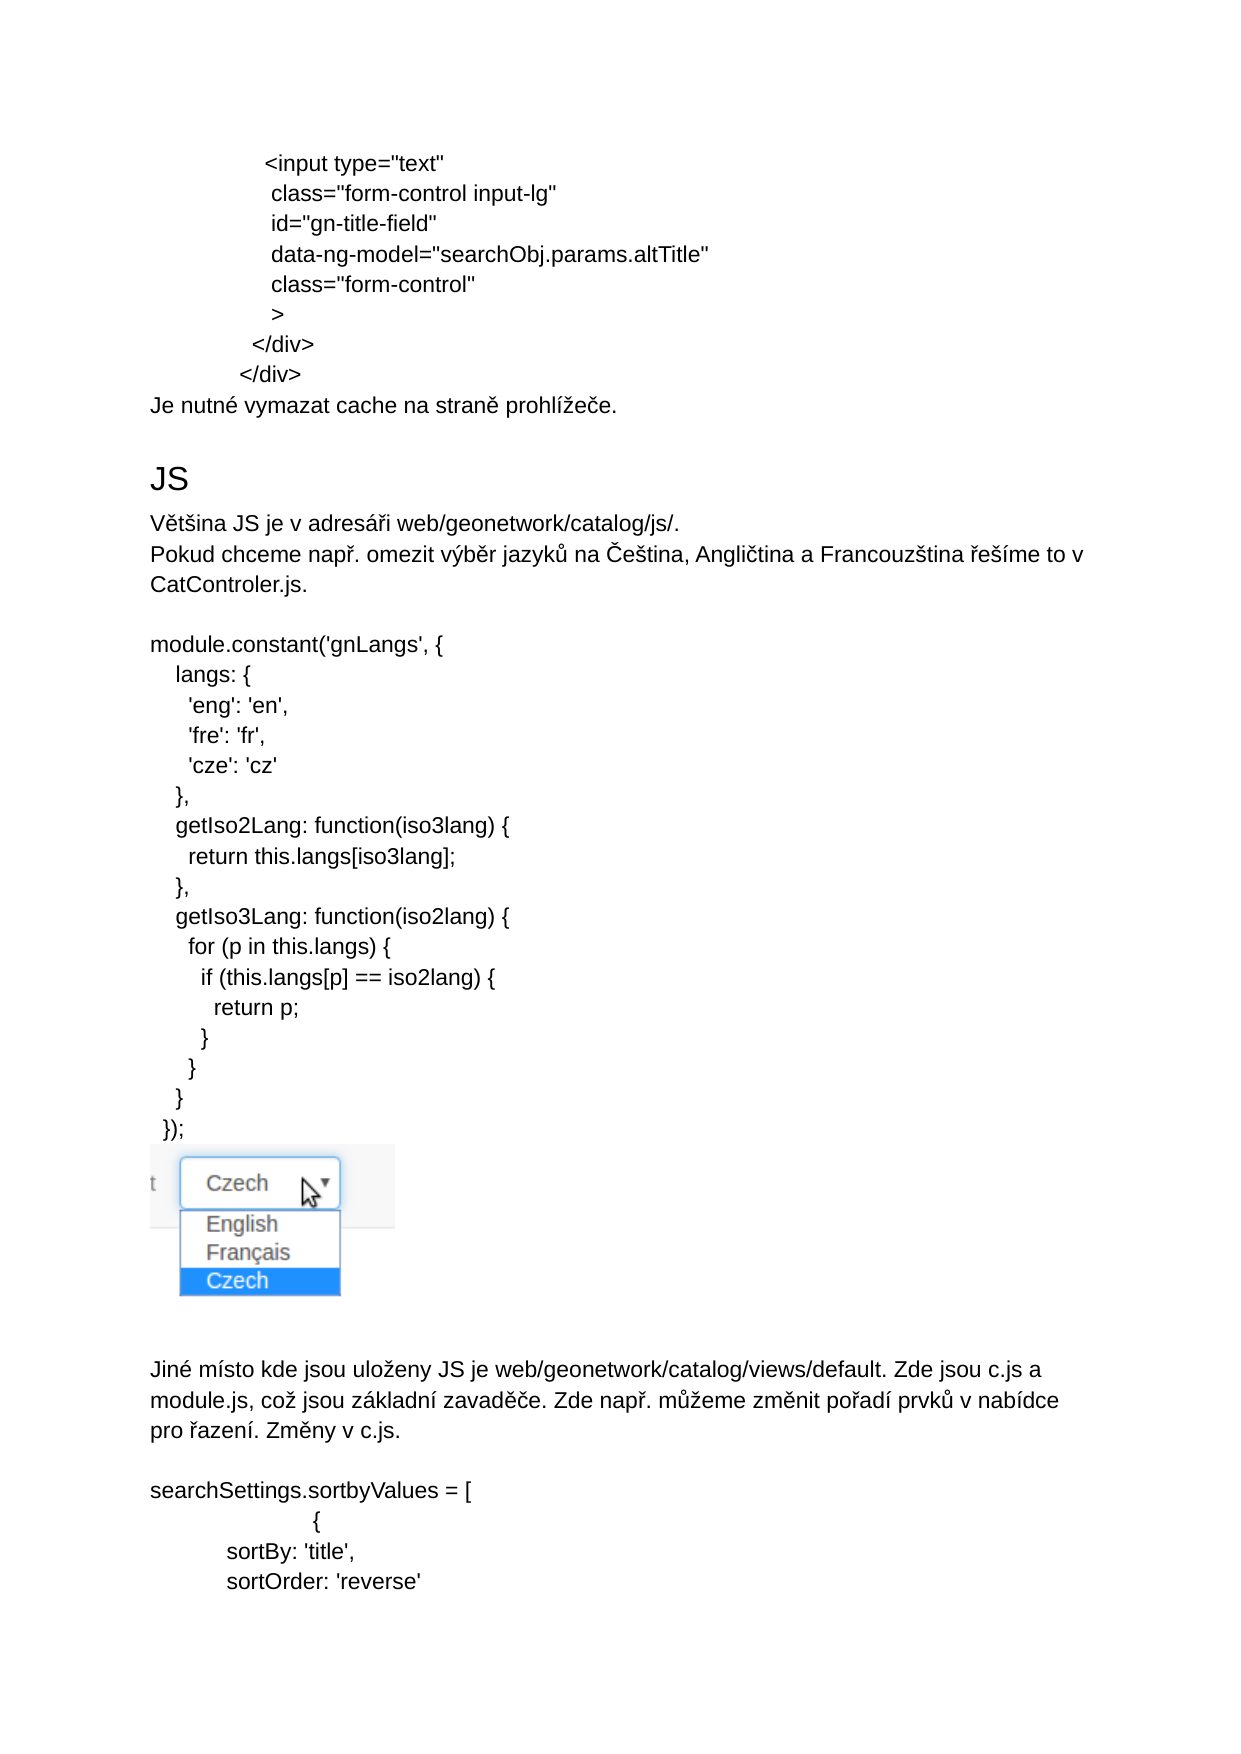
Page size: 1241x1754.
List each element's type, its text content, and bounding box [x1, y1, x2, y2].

text 'cze': 'cz' [150, 752, 1090, 778]
text Jiné místo kde jsou uloženy JS je web/geonetwork/catalog/views/default. Zde jsou c.js a module.js, což jsou základní zavaděče. Zde např. můžeme změnit pořadí prvků v nabídce pro řazení. Změny v c.js. [150, 1356, 1090, 1443]
text Je nutné vymazat cache na straně prohlížeče. [150, 392, 1090, 418]
text class="form-control input-lg" [150, 180, 1090, 207]
text module.constant('gnLangs', { [150, 631, 1090, 657]
text 'eng': 'en', [150, 692, 1090, 718]
text langs: { [150, 661, 1090, 688]
text } [150, 1024, 1090, 1050]
text getIso2Lang: function(iso3lang) { [150, 812, 1090, 839]
text <input type="text" [150, 150, 1090, 176]
text </div> [150, 361, 1090, 388]
text }, [150, 873, 1090, 899]
text }); [150, 1114, 1090, 1141]
text 'fre': 'fr', [150, 722, 1090, 748]
text searchSettings.sortbyValues = [ [150, 1477, 1090, 1503]
text Pokud chceme např. omezit výběr jazyků na Čeština, Angličtina a Francouzština řešíme to v CatControler.js. [150, 541, 1090, 597]
text for (p in this.langs) { [150, 933, 1090, 959]
text { [150, 1507, 1090, 1534]
text }, [150, 782, 1090, 808]
text class="form-control" [150, 271, 1090, 297]
text data-ng-model="searchObj.params.altTitle" [150, 241, 1090, 267]
picture [150, 1144, 396, 1353]
text } [150, 1054, 1090, 1080]
text sortBy: 'title', [150, 1538, 1090, 1564]
text return p; [150, 994, 1090, 1020]
text id="gn-title-field" [150, 210, 1090, 237]
text > [150, 301, 1090, 327]
text Většina JS je v adresáři web/geonetwork/catalog/js/. [150, 510, 1090, 537]
text if (this.langs[p] == iso2lang) { [150, 963, 1090, 990]
subtitle JS [150, 459, 1090, 498]
text </div> [150, 331, 1090, 358]
text } [150, 1084, 1090, 1111]
text return this.langs[iso3lang]; [150, 843, 1090, 869]
text sortOrder: 'reverse' [150, 1568, 1090, 1594]
text getIso3Lang: function(iso2lang) { [150, 903, 1090, 929]
